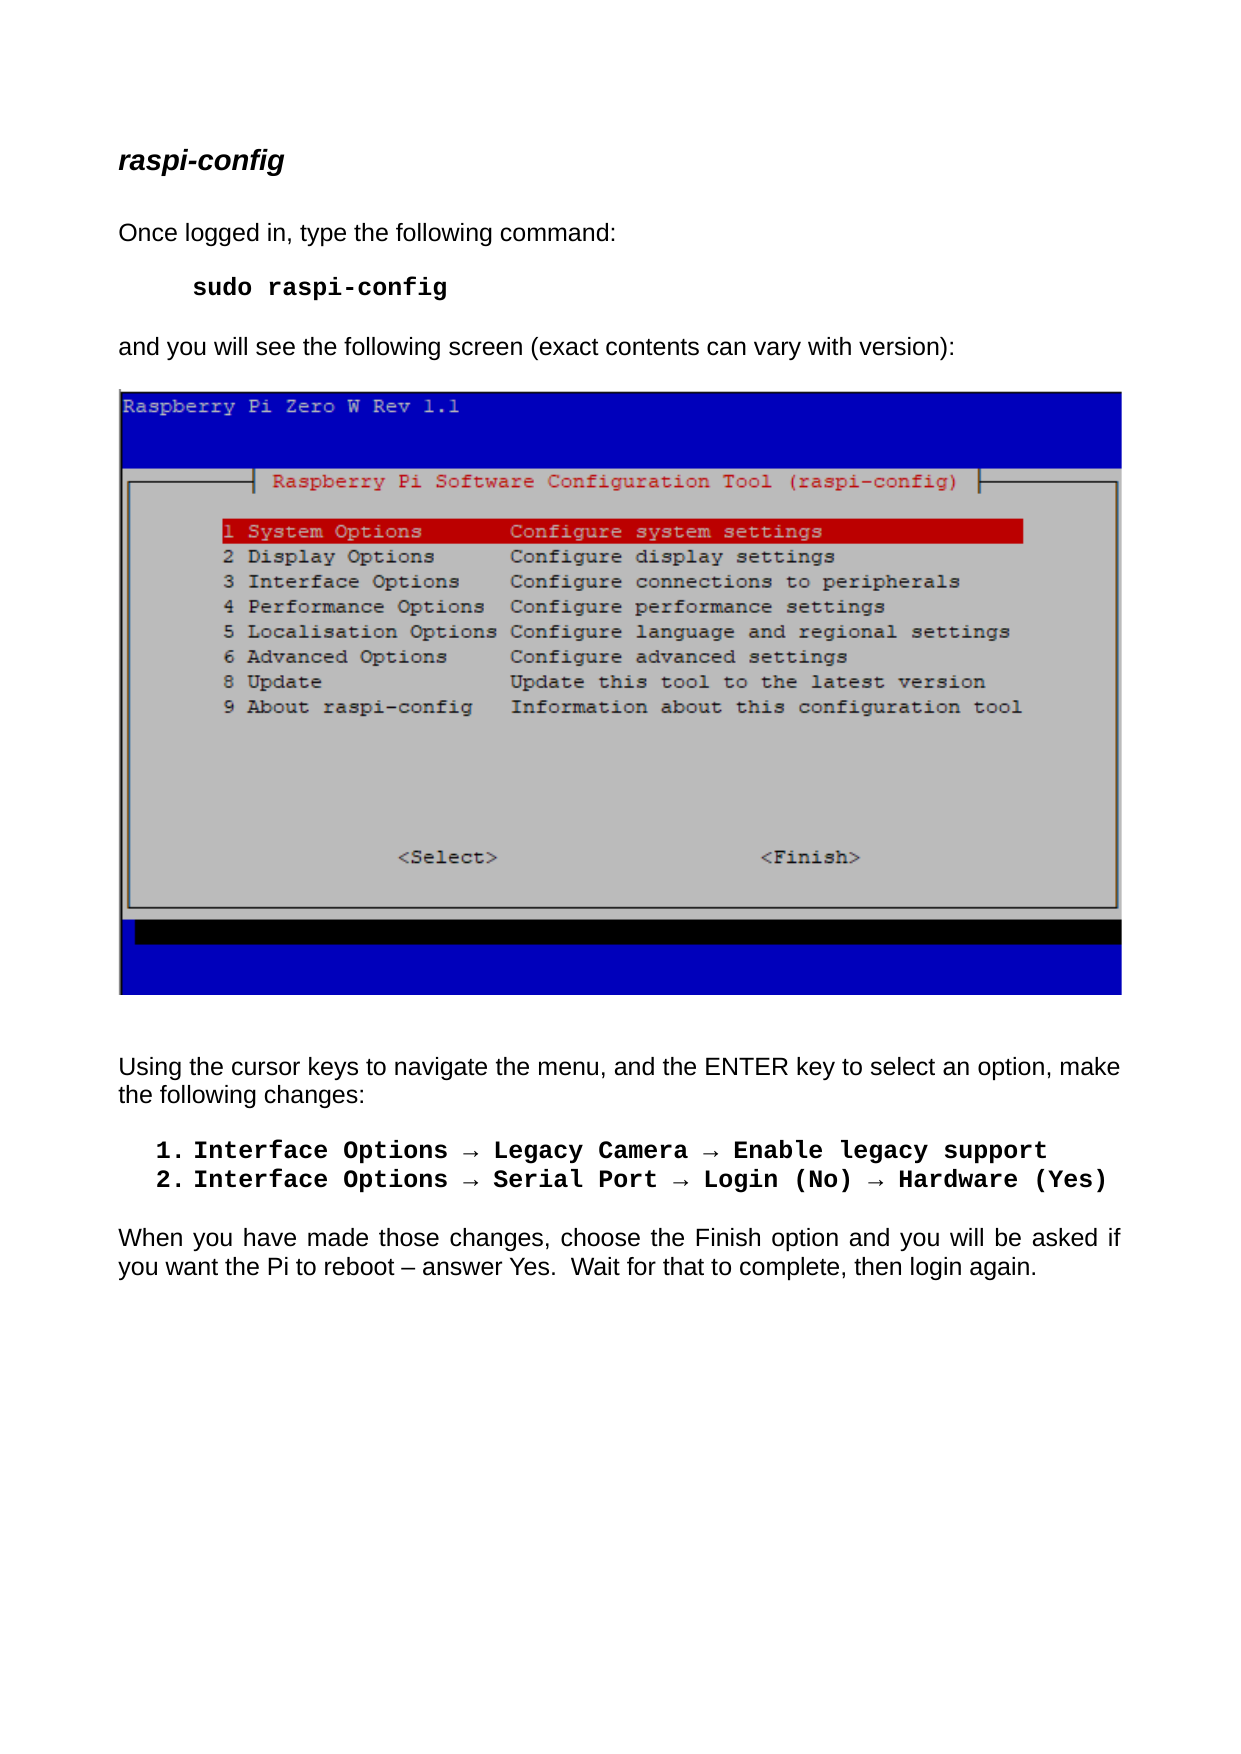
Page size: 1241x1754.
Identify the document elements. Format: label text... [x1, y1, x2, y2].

text Once logged in, type the following command: [118, 218, 1122, 247]
text When you have made those changes, choose the Finish option and you will be asked if you want the Pi to reboot – answer Yes. Wait for that to complete, then login again. [118, 1223, 1122, 1281]
picture [118, 389, 1122, 995]
list Interface Options → Legacy Camera → Enable legacy support [156, 1138, 1122, 1166]
text and you will see the following screen (exact contents can vary with version): [118, 332, 1122, 361]
subtitle raspi-config [118, 143, 1122, 177]
text Using the cursor keys to navigate the menu, and the ENTER key to select an option, make the following changes: [118, 1052, 1122, 1109]
text sudo raspi-config [118, 275, 1122, 303]
list Interface Options → Serial Port → Login (No) → Hardware (Yes) [156, 1166, 1122, 1195]
